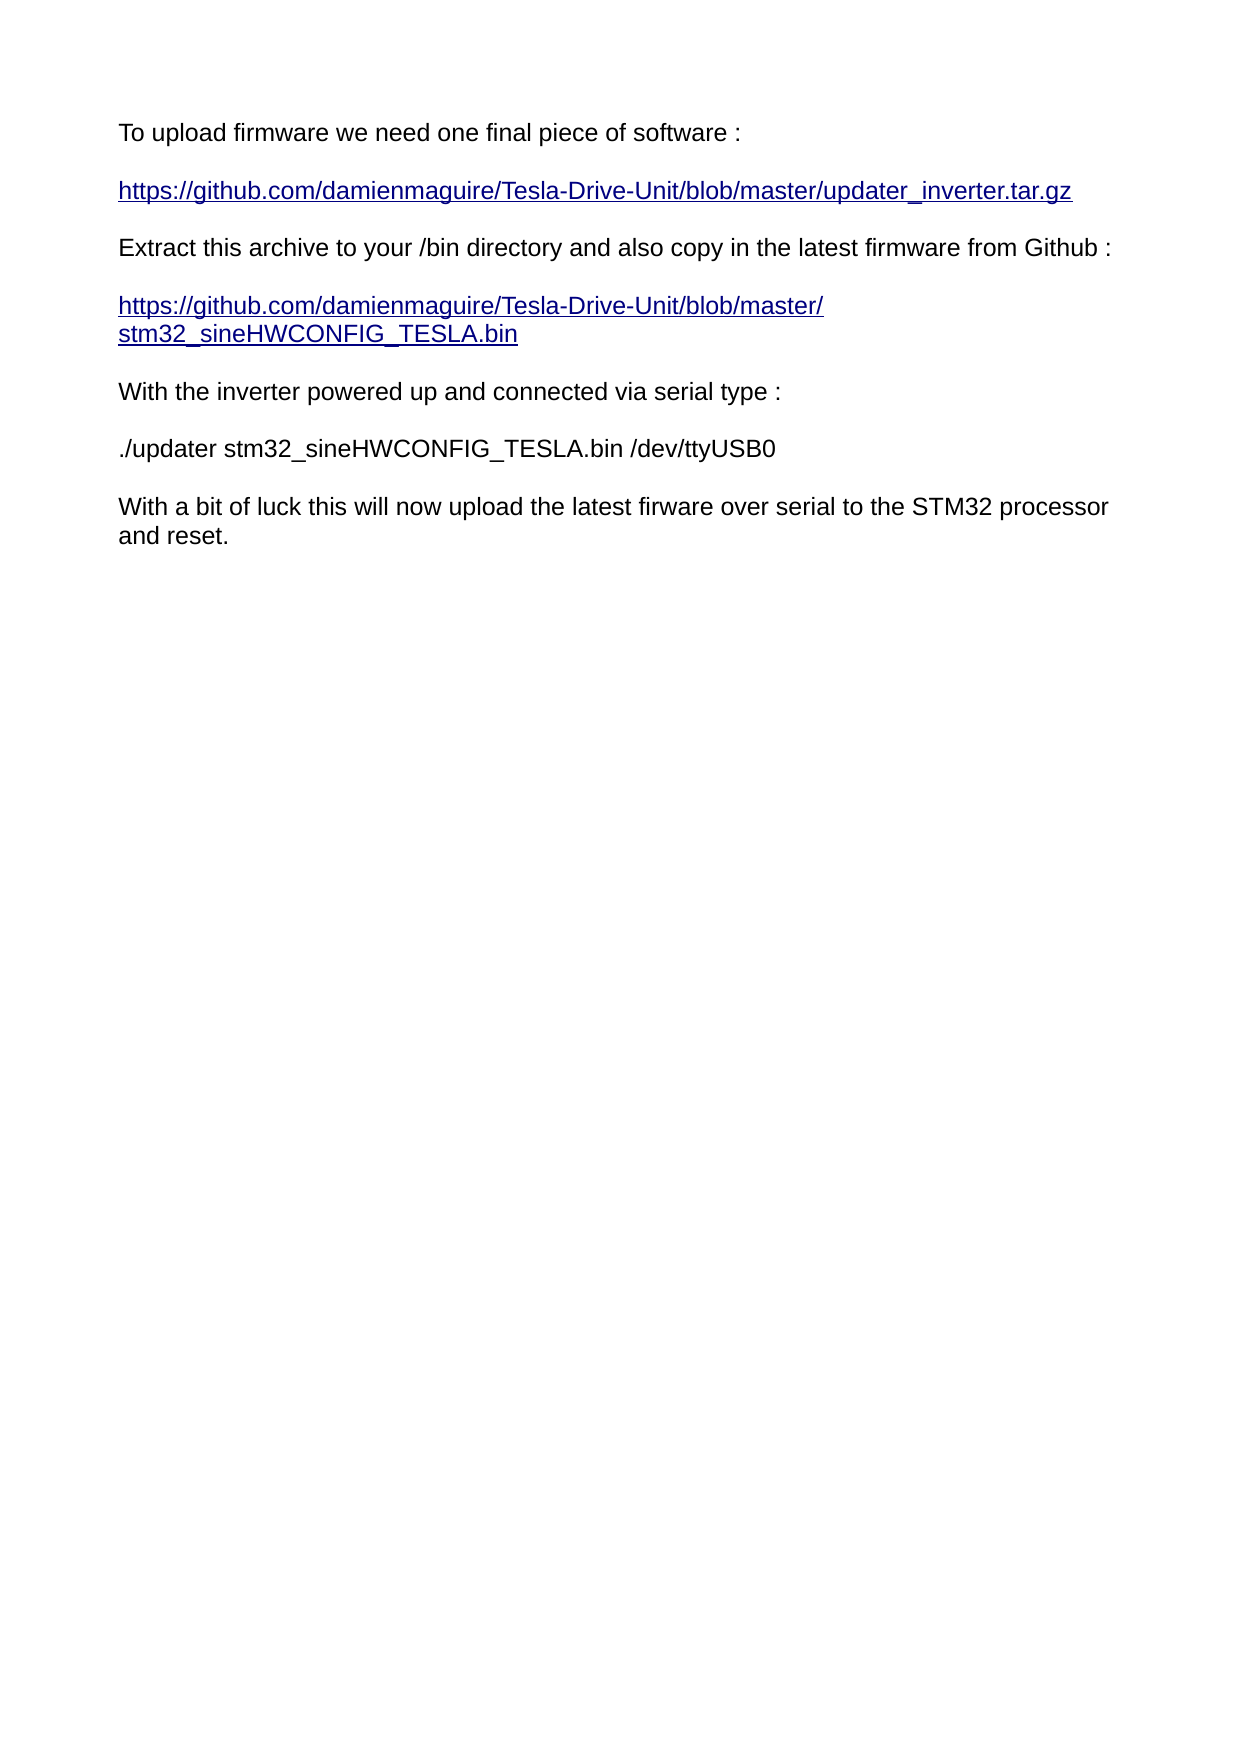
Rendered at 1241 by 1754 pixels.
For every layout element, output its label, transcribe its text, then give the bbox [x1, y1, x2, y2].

text ./updater stm32_sineHWCONFIG_TESLA.bin /dev/ttyUSB0 [118, 434, 1122, 463]
text https://github.com/damienmaguire/Tesla-Drive-Unit/blob/master/stm32_sineHWCONFIG_TESLA.bin [118, 291, 1122, 348]
text To upload firmware we need one final piece of software : [118, 118, 1122, 147]
text With the inverter powered up and connected via serial type : [118, 377, 1122, 406]
text https://github.com/damienmaguire/Tesla-Drive-Unit/blob/master/updater_inverter.tar.gz [118, 176, 1122, 204]
text Extract this archive to your /bin directory and also copy in the latest firmware from Github : [118, 233, 1122, 262]
text With a bit of luck this will now upload the latest firware over serial to the STM32 processor and reset. [118, 492, 1122, 549]
